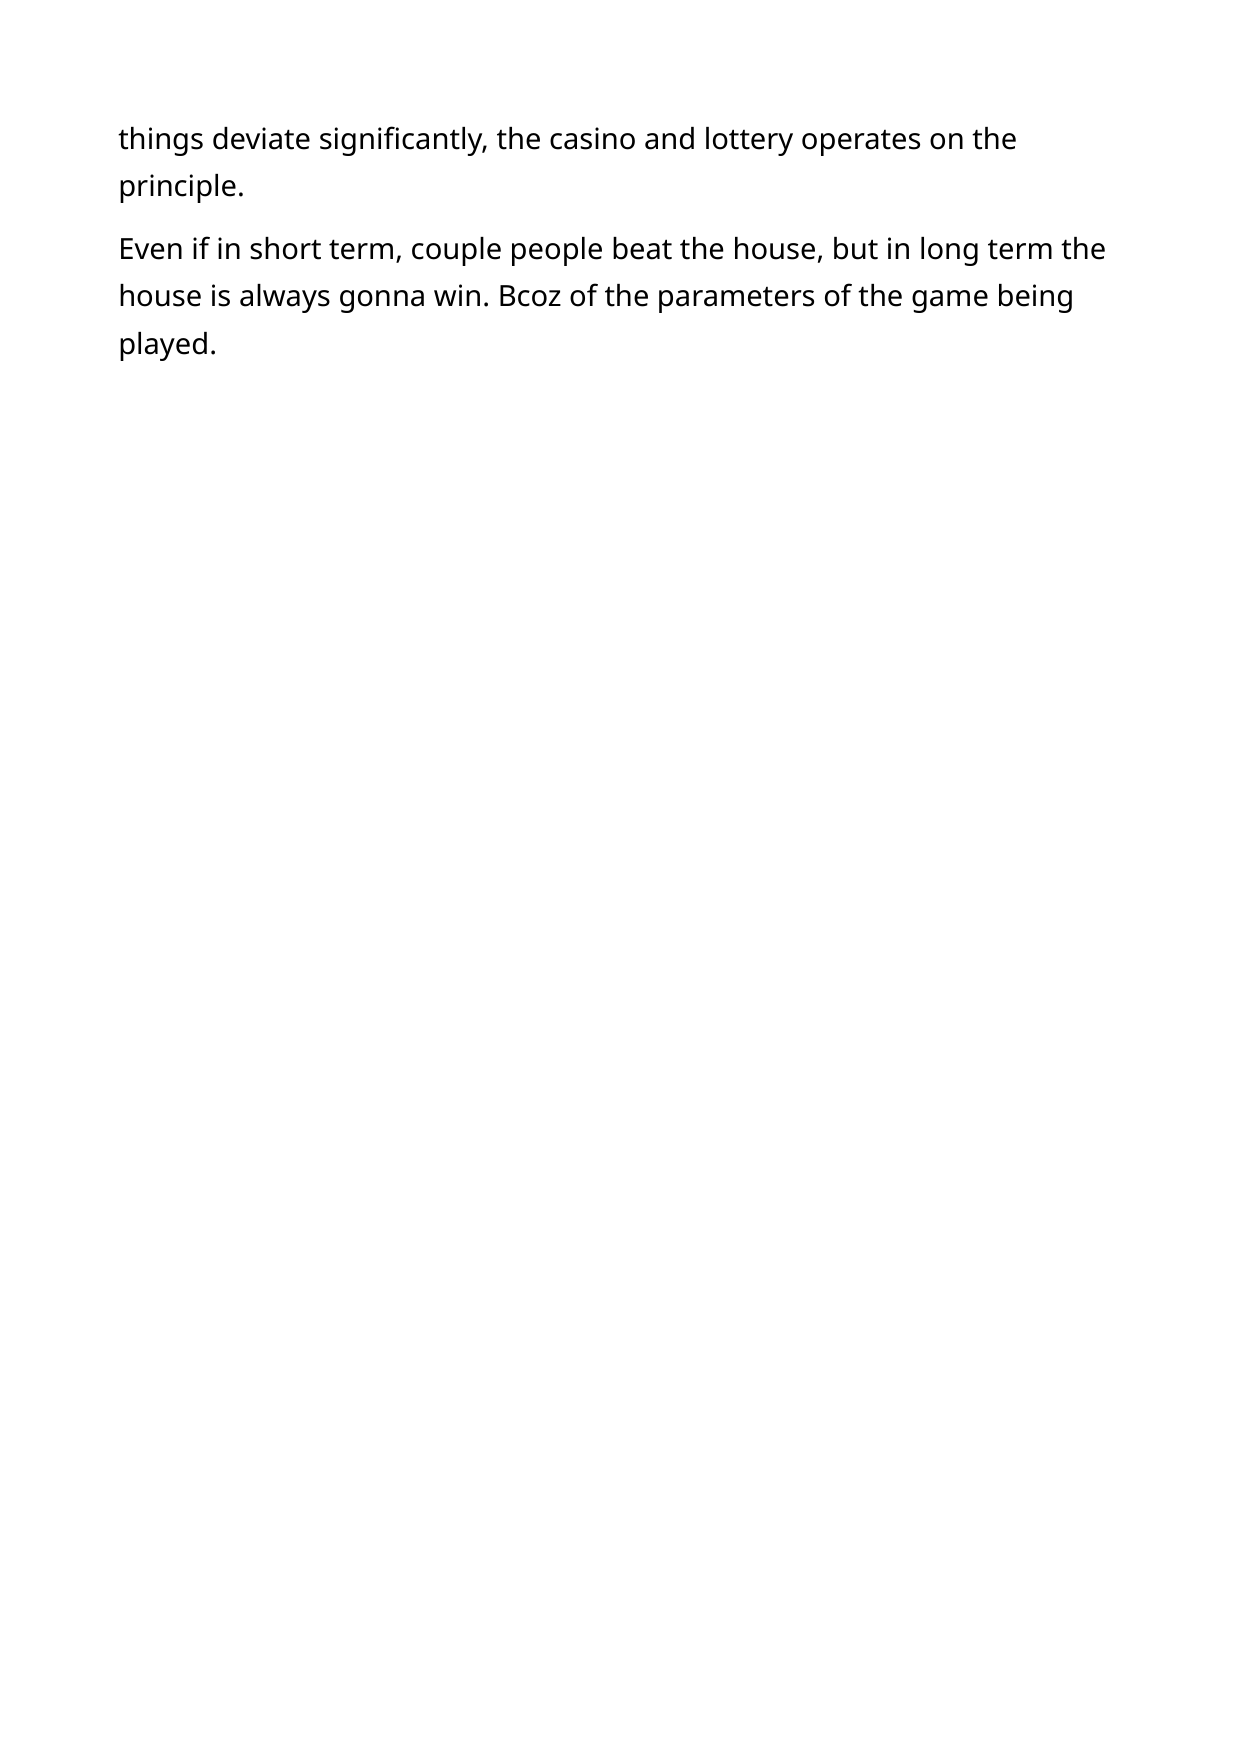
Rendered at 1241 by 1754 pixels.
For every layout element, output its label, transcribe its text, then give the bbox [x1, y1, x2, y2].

text things deviate significantly, the casino and lottery operates on the principle. [118, 118, 1122, 205]
text Even if in short term, couple people beat the house, but in long term the house is always gonna win. Bcoz of the parameters of the game being played. [118, 228, 1122, 363]
